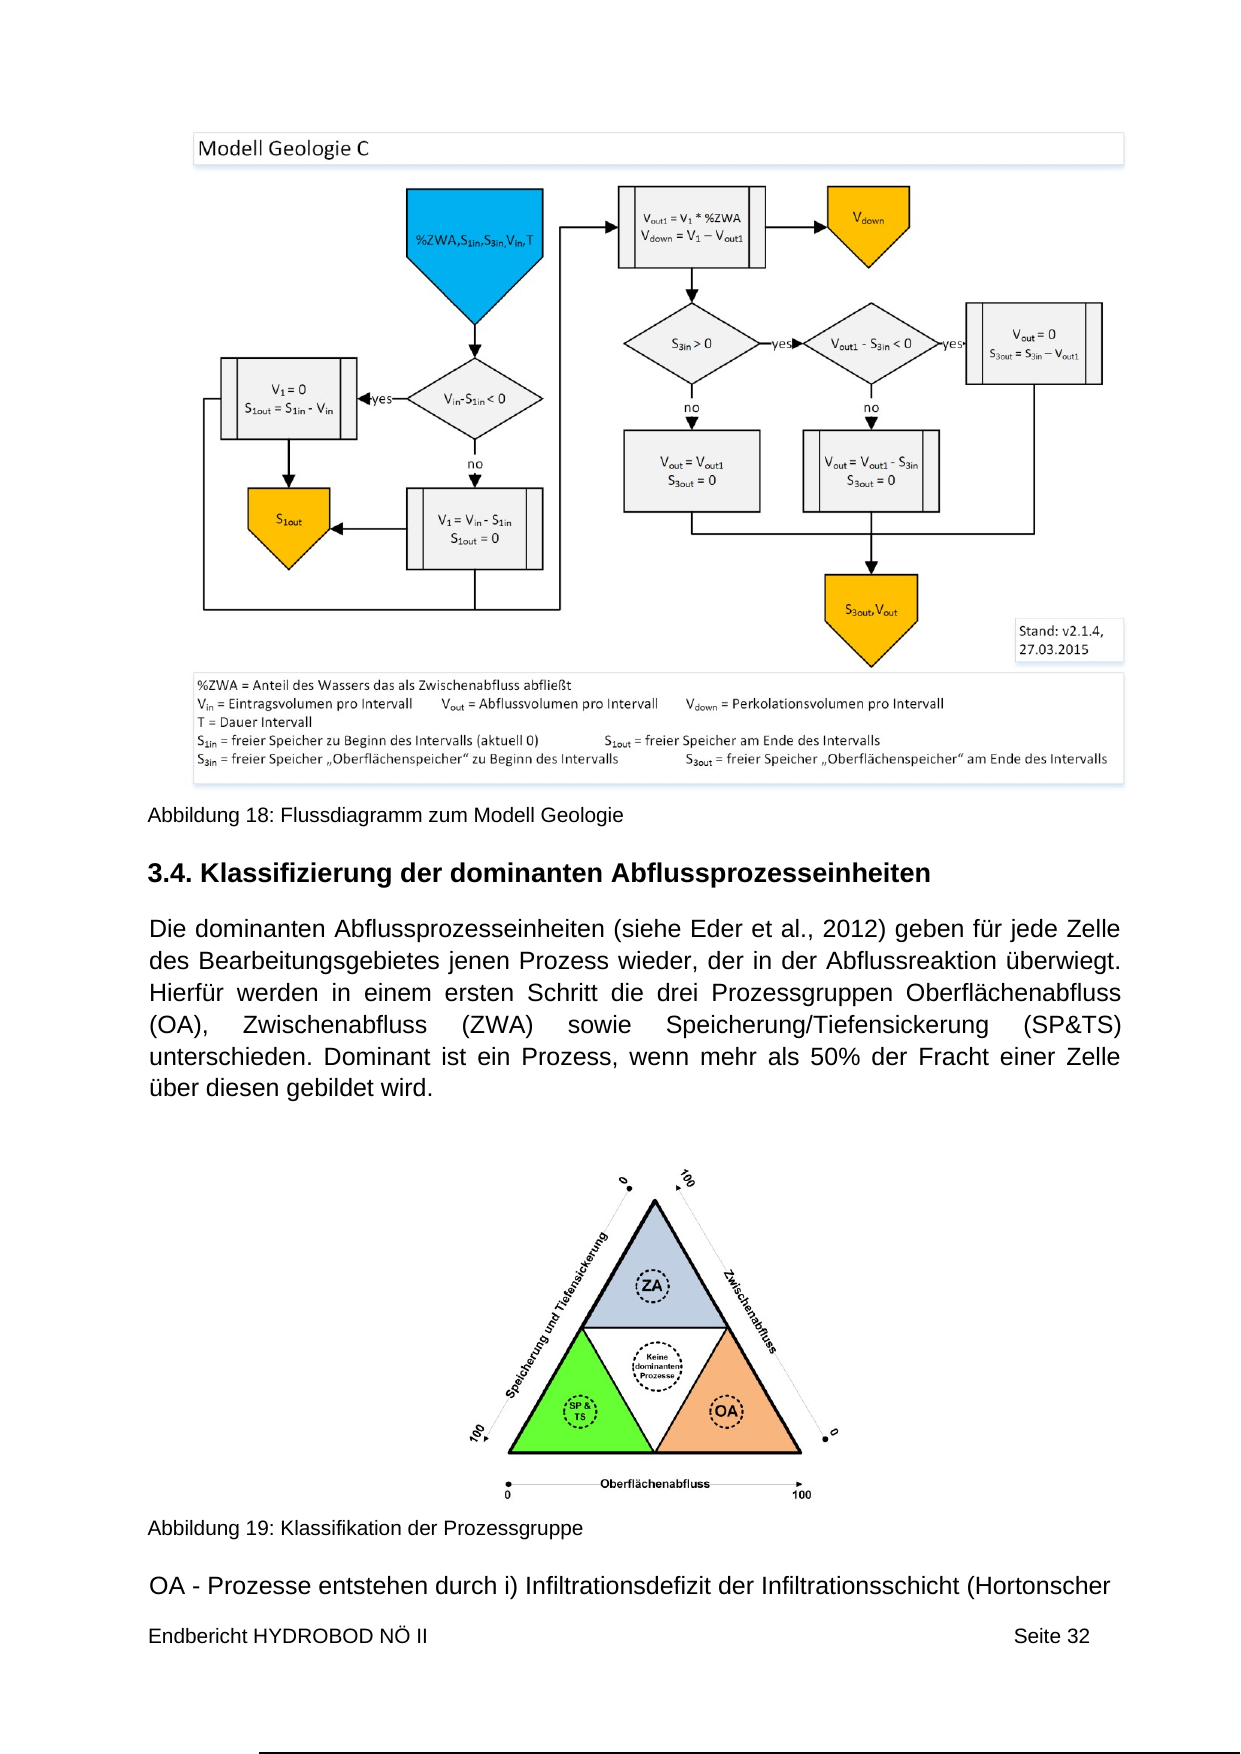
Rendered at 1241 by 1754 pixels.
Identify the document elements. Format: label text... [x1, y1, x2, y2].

text OA - Prozesse entstehen durch i) Infiltrationsdefizit der Infiltrationsschicht (Hortonscher [149, 1571, 1123, 1599]
text Die dominanten Abflussprozesseinheiten (siehe Eder et al., 2012) geben für jede Zelle des Bearbeitungsgebietes jenen Prozess wieder, der in der Abflussreaktion überwiegt. Hierfür werden in einem ersten Schritt die drei Prozessgruppen Oberflächenabfluss (OA), Zwischenabfluss (ZWA) sowie Speicherung/Tiefensickerung (SP&TS) unterschieden. Dominant ist ein Prozess, wenn mehr als 50% der Fracht einer Zelle über diesen gebildet wird. [149, 914, 1123, 1102]
text 3.4. Klassifizierung der dominanten Abflussprozesseinheiten [147, 857, 1137, 888]
text Abbildung 18: Flussdiagramm zum Modell Geologie [147, 803, 1123, 827]
text Abbildung 19: Klassifikation der Prozessgruppe [147, 1516, 1123, 1540]
